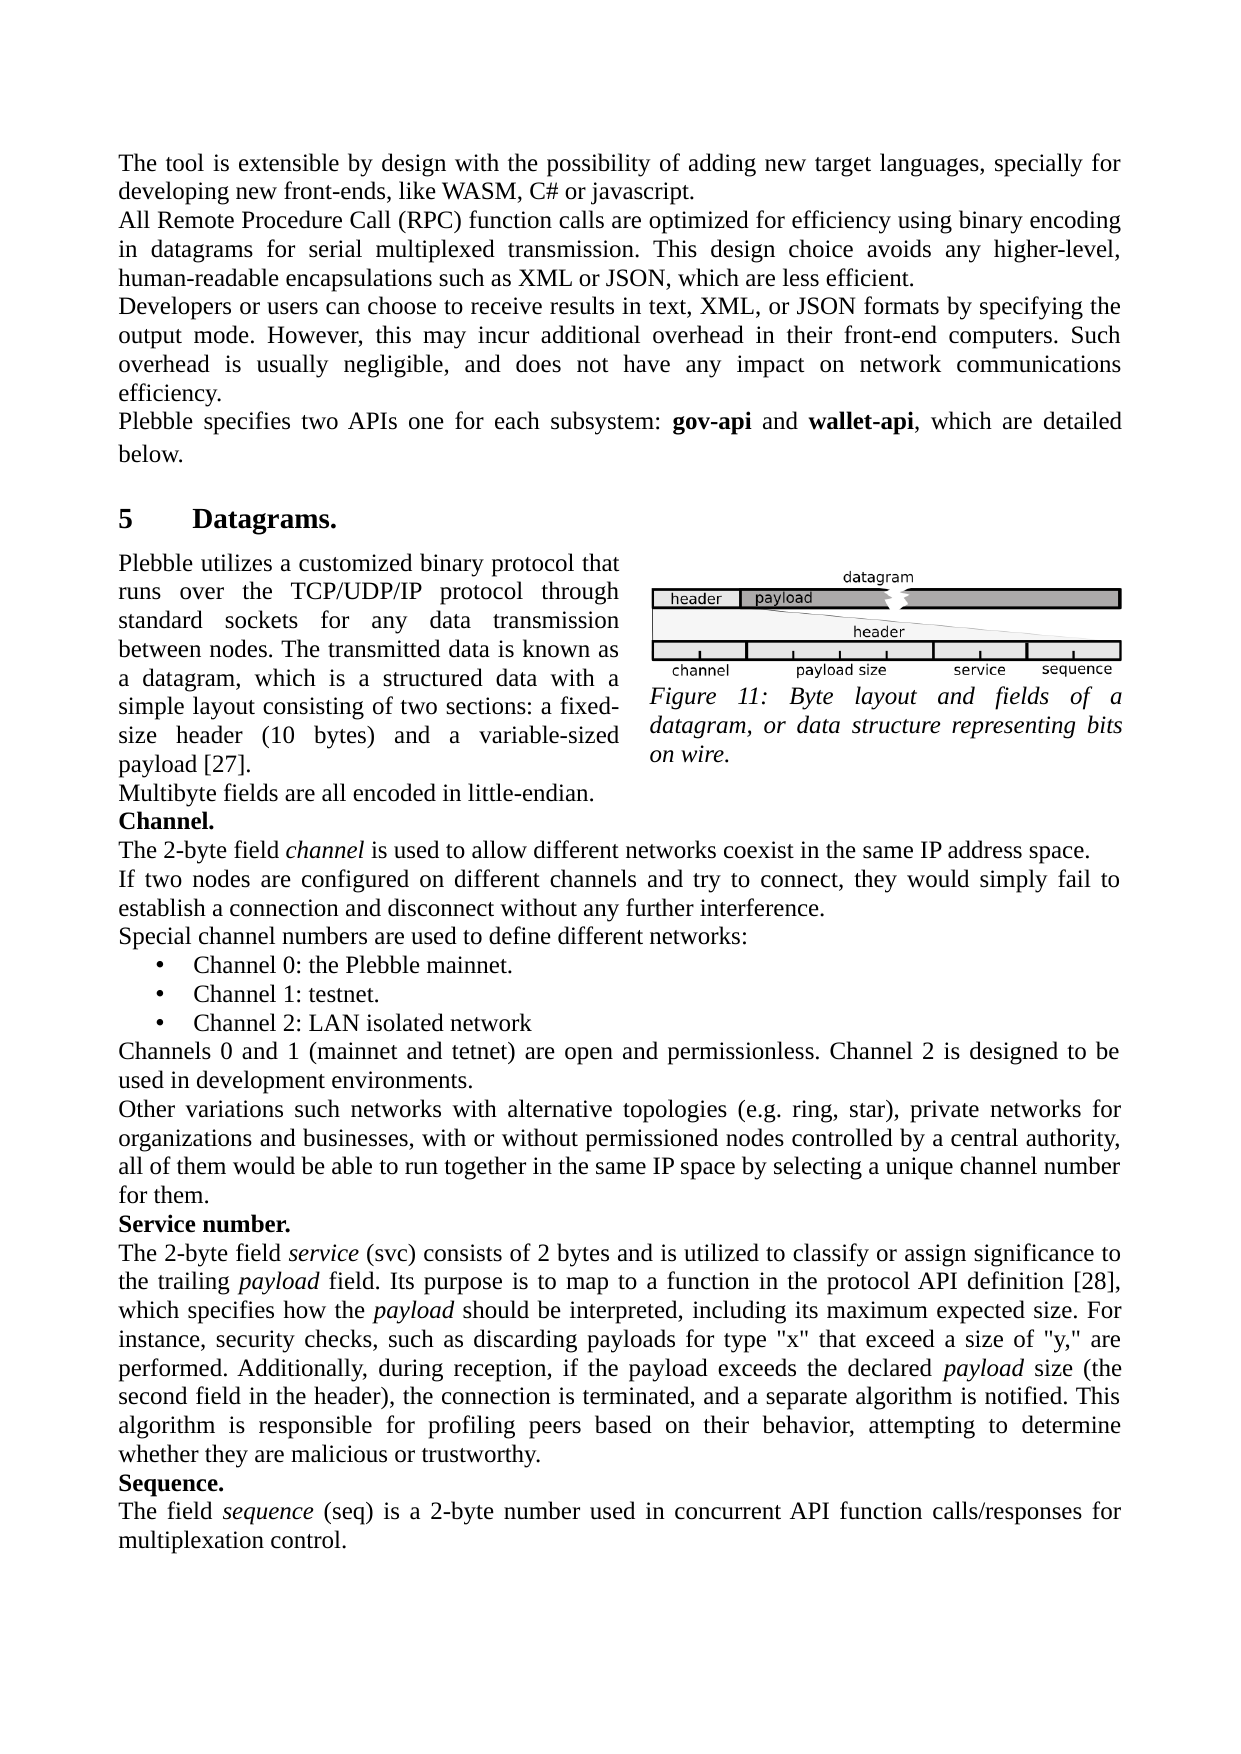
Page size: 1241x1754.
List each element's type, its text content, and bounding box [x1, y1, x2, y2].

list Channel 0: the Plebble mainnet. [156, 950, 1122, 979]
text Plebble specifies two APIs one for each subsystem: gov-api and wallet-api, which are detailed below. [118, 406, 1122, 468]
list Channel 1: testnet. [156, 979, 1122, 1008]
text The tool is extensible by design with the possibility of adding new target languages, specially for developing new front-ends, like WASM, C# or javascript. [118, 148, 1122, 205]
text The field sequence (seq) is a 2-byte number used in concurrent API function calls/responses for multiplexation control. [118, 1496, 1122, 1554]
text Channels 0 and 1 (mainnet and tetnet) are open and permissionless. Channel 2 is designed to be used in development environments. [118, 1036, 1122, 1094]
text Service number. [118, 1209, 1122, 1238]
text All Remote Procedure Call (RPC) function calls are optimized for efficiency using binary encoding in datagrams for serial multiplexed transmission. This design choice avoids any higher-level, human-readable encapsulations such as XML or JSON, which are less efficient. [118, 205, 1122, 291]
text Developers or users can choose to receive results in text, XML, or JSON formats by specifying the output mode. However, this may incur additional overhead in their front-end computers. Such overhead is usually negligible, and does not have any impact on network communications efficiency. [118, 291, 1122, 406]
text Figure 11: Byte layout and fields of a datagram, or data structure representing bits on wire. [649, 682, 1123, 767]
list Channel 2: LAN isolated network [156, 1008, 1122, 1036]
picture [649, 568, 1123, 682]
text Multibyte fields are all encoded in little-endian. [118, 778, 1122, 806]
text If two nodes are configured on different channels and try to connect, they would simply fail to establish a connection and disconnect without any further interference. [118, 864, 1122, 921]
text Channel. [118, 806, 1122, 835]
text Sequence. [118, 1468, 1122, 1496]
text Other variations such networks with alternative topologies (e.g. ring, star), private networks for organizations and businesses, with or without permissioned nodes controlled by a central authority, all of them would be able to run together in the same IP space by selecting a unique channel number for them. [118, 1094, 1122, 1209]
subtitle Datagrams. [118, 502, 1122, 535]
text Special channel numbers are used to define different networks: [118, 921, 1122, 950]
text The 2-byte field service (svc) consists of 2 bytes and is utilized to classify or assign significance to the trailing payload field. Its purpose is to map to a function in the protocol API definition [28], which specifies how the payload should be interpreted, including its maximum expected size. For instance, security checks, such as discarding payloads for type "x" that exceed a size of "y," are performed. Additionally, during reception, if the payload exceeds the declared payload size (the second field in the header), the connection is terminated, and a separate algorithm is notified. This algorithm is responsible for profiling peers based on their behavior, attempting to determine whether they are malicious or trustworthy. [118, 1238, 1122, 1468]
text The 2-byte field channel is used to allow different networks coexist in the same IP address space. [118, 835, 1122, 864]
text Plebble utilizes a customized binary protocol that runs over the TCP/UDP/IP protocol through standard sockets for any data transmission between nodes. The transmitted data is known as a datagram, which is a structured data with a simple layout consisting of two sections: a fixed-size header (10 bytes) and a variable-sized payload [27]. [118, 548, 1123, 778]
